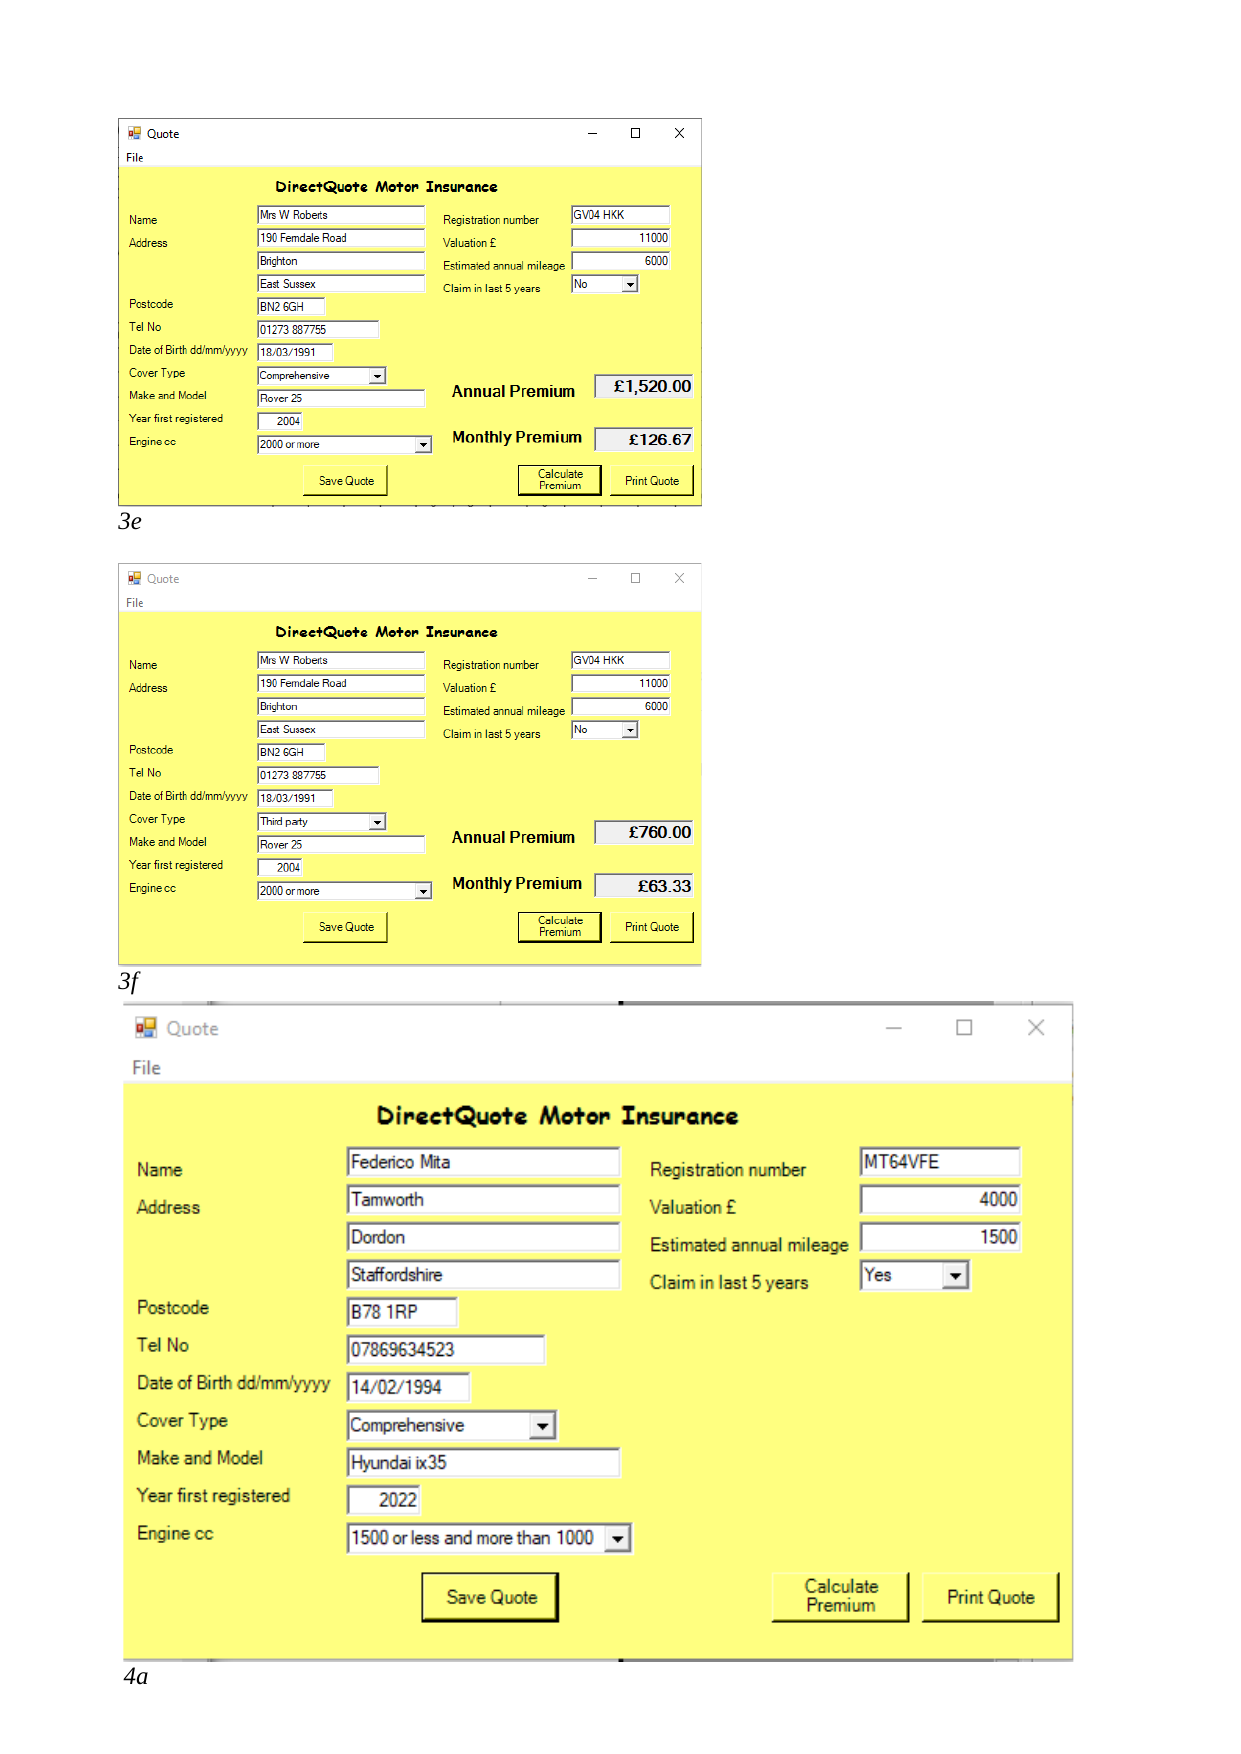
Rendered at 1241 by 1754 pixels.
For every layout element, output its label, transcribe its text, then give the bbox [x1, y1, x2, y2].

picture [118, 563, 702, 967]
text 3e [118, 507, 702, 535]
picture [123, 1001, 1074, 1662]
text 4a [123, 1662, 1073, 1690]
text 3f [118, 967, 701, 995]
picture [118, 118, 702, 507]
